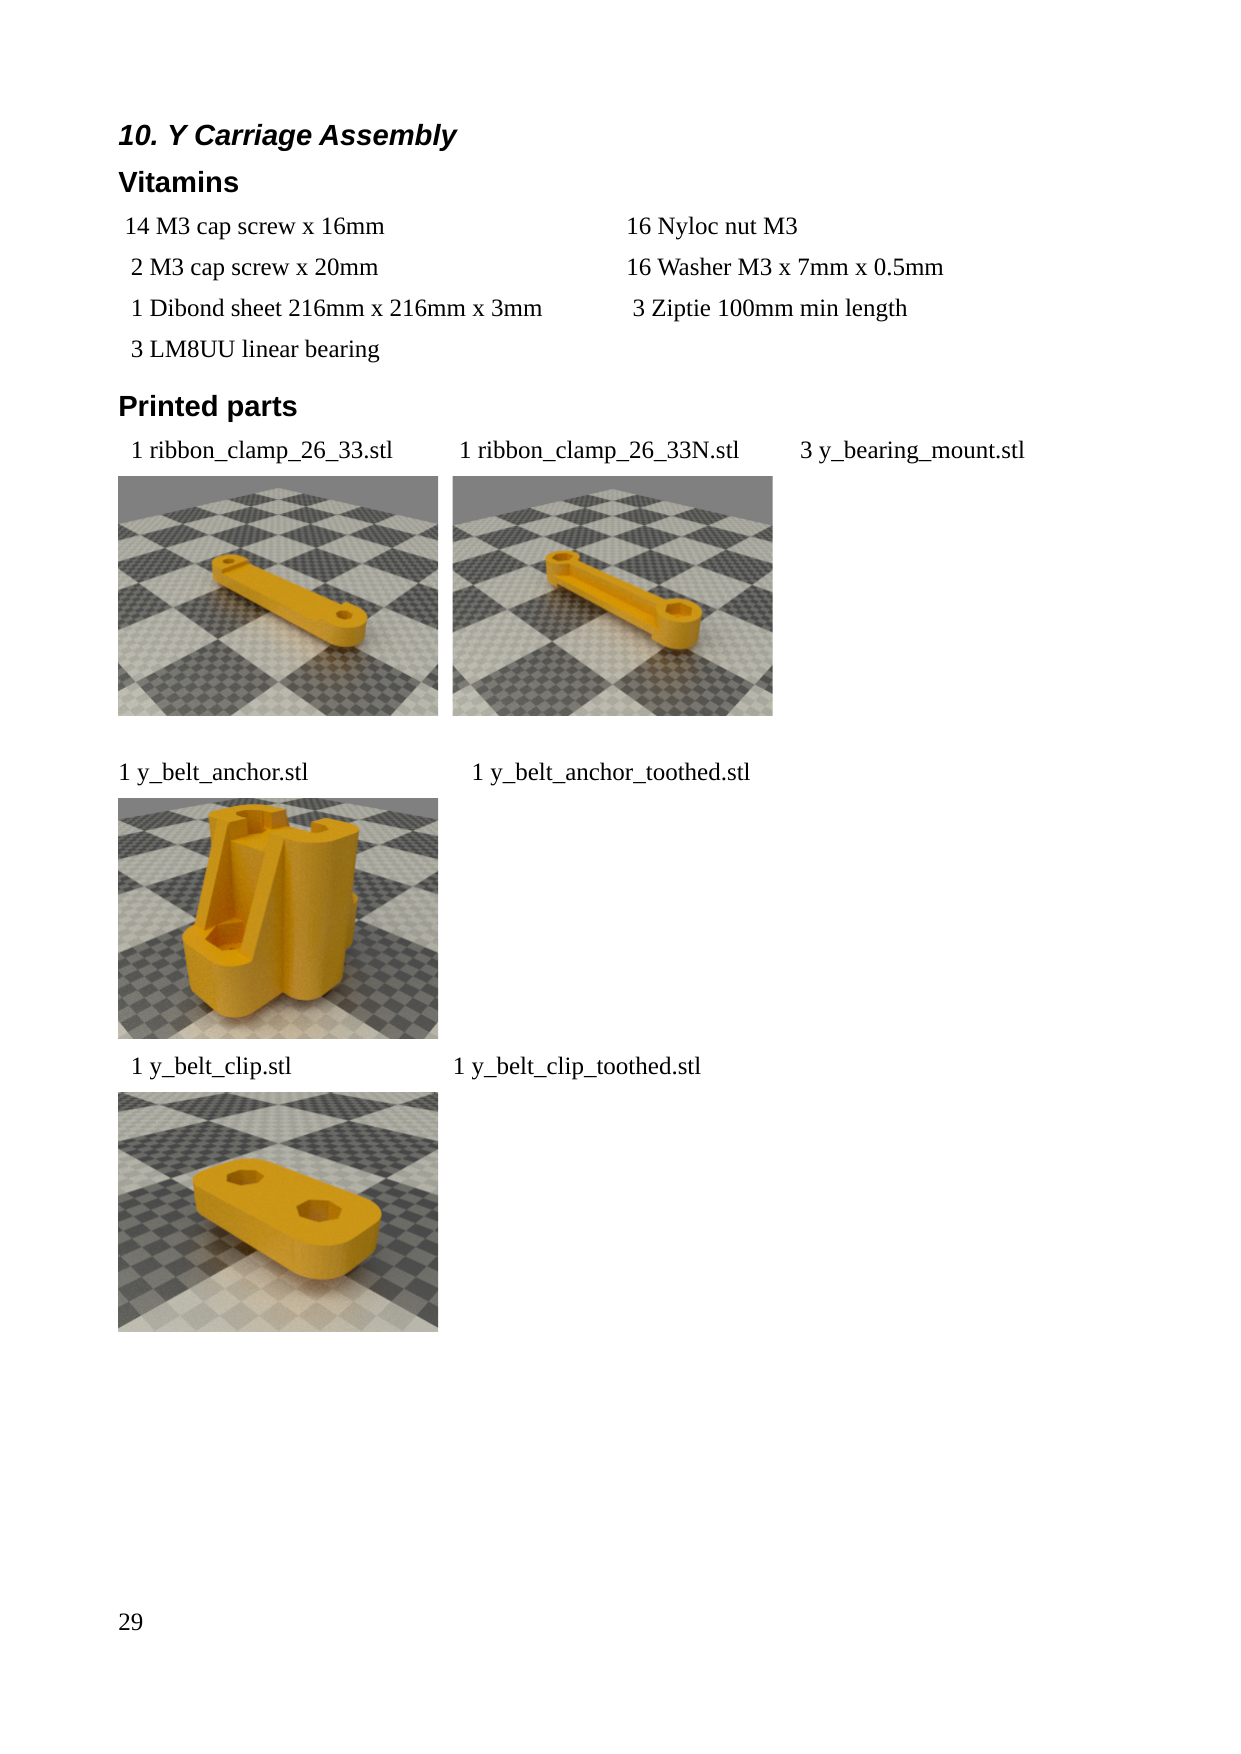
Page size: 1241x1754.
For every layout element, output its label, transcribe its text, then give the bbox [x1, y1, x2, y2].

table_header 14 M3 cap screw x 16mm 2 M3 cap screw x 20mm 1 Dibond sheet 216mm x 216mm x 3mm 3 LM8UU linear bearing [118, 211, 620, 376]
table_header 16 Nyloc nut M3 16 Washer M3 x 7mm x 0.5mm 3 Ziptie 100mm min length [620, 211, 1122, 376]
table_header 1 ribbon_clamp_26_33N.stl [453, 435, 787, 757]
table_cell 1 y_belt_clip.stl [118, 1051, 453, 1350]
subtitle Y Carriage Assembly [118, 118, 1122, 152]
table_cell 1 y_belt_anchor.stl [118, 757, 453, 1051]
table_cell [788, 757, 1122, 1051]
table_header 3 y_bearing_mount.stl [788, 435, 1122, 757]
table_cell [788, 1051, 1122, 1350]
picture [118, 476, 439, 716]
picture [118, 1092, 439, 1332]
subtitle Vitamins [118, 165, 1122, 199]
picture [118, 798, 439, 1039]
table_cell 1 y_belt_clip_toothed.stl [453, 1051, 787, 1350]
picture [452, 476, 773, 716]
subtitle Printed parts [118, 389, 1122, 423]
table_cell 1 y_belt_anchor_toothed.stl [453, 757, 787, 1051]
table_header 1 ribbon_clamp_26_33.stl [118, 435, 453, 757]
